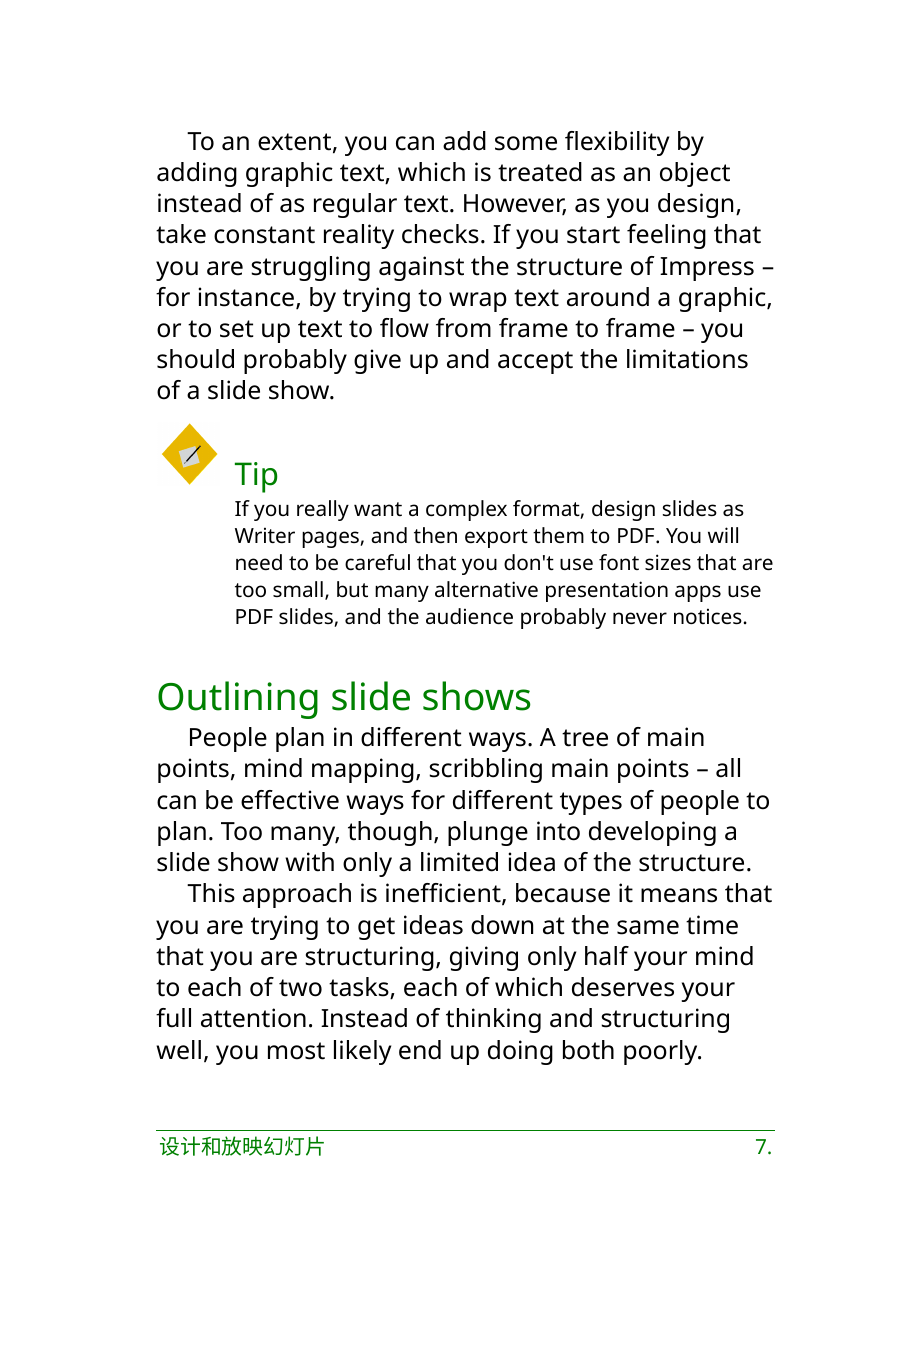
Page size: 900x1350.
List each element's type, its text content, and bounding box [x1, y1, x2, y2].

subtitle Outlining slide shows [156, 671, 775, 722]
text This approach is inefficient, because it means that you are trying to get ideas down at the same time that you are structuring, giving only half your mind to each of two tasks, each of which deserves your full attention. Instead of thinking and structuring well, you most likely end up doing both poorly. [156, 878, 775, 1065]
text If you really want a complex format, design slides as Writer pages, and then export them to PDF. You will need to be careful that you don't use font sizes that are too small, but many alternative presentation apps use PDF slides, and the audience probably never notices. [234, 494, 775, 630]
picture [157, 422, 220, 486]
text People plan in different ways. A tree of main points, mind mapping, scribbling main points – all can be effective ways for different types of people to plan. Too many, though, plunge into developing a slide show with only a limited idea of the structure. [156, 722, 775, 878]
text To an extent, you can add some flexibility by adding graphic text, which is treated as an object instead of as regular text. However, as you design, take constant reality checks. If you start feeling that you are struggling against the structure of Impress – for instance, by trying to wrap text around a graphic, or to set up text to flow from frame to frame – you should probably give up and accept the limitations of a slide show. [156, 125, 775, 406]
list Tip [156, 422, 775, 494]
